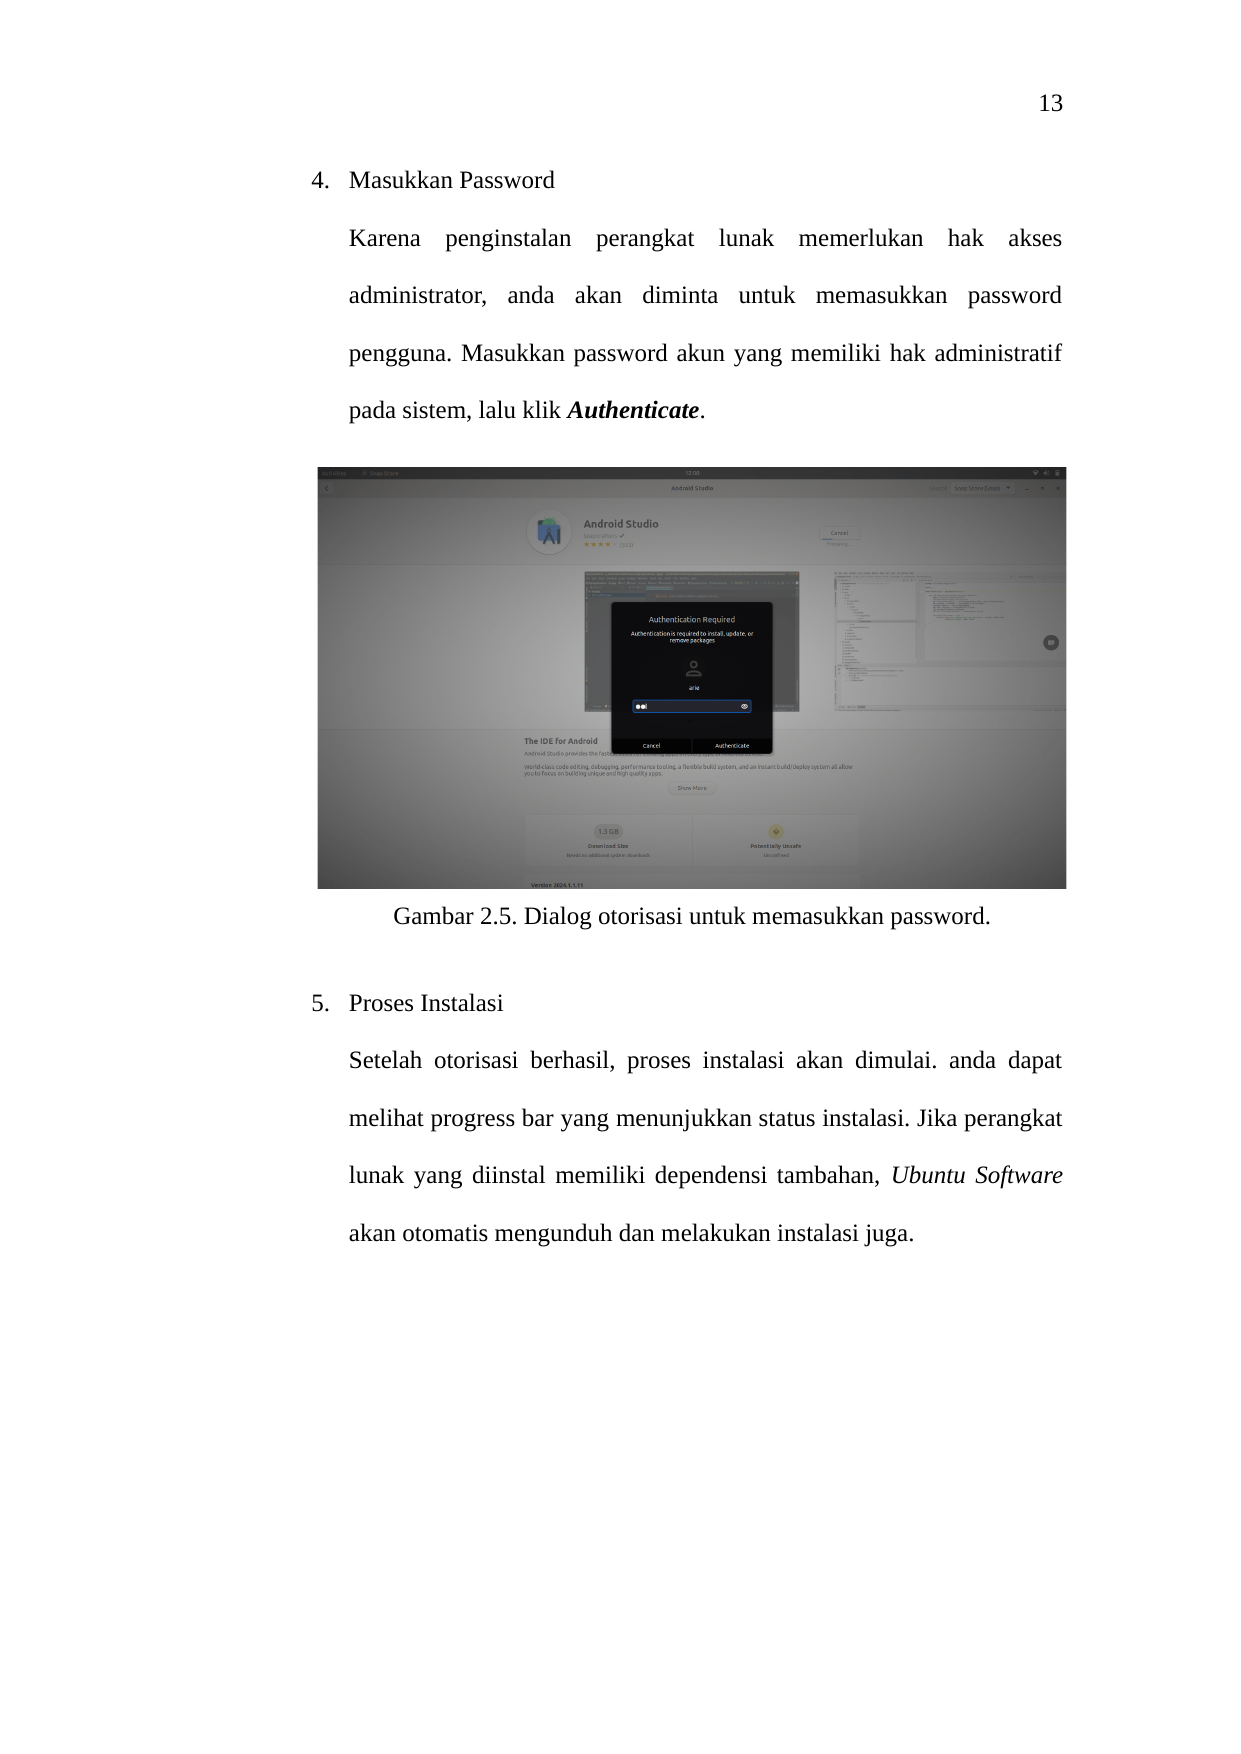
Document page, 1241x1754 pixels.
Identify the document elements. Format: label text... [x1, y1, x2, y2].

list Masukkan Password [311, 165, 1063, 194]
picture [317, 467, 1067, 889]
list Gambar 2.5. Dialog otorisasi untuk memasukkan password. [318, 889, 1066, 930]
list Karena penginstalan perangkat lunak memerlukan hak akses administrator, anda akan diminta untuk memasukkan password pengguna. Masukkan password akun yang memiliki hak administratif pada sistem, lalu klik Authenticate. [311, 223, 1063, 424]
list Proses Instalasi [311, 453, 1066, 1016]
list Setelah otorisasi berhasil, proses instalasi akan dimulai. anda dapat melihat progress bar yang menunjukkan status instalasi. Jika perangkat lunak yang diinstal memiliki dependensi tambahan, Ubuntu Software akan otomatis mengunduh dan melakukan instalasi juga. [311, 1045, 1063, 1246]
